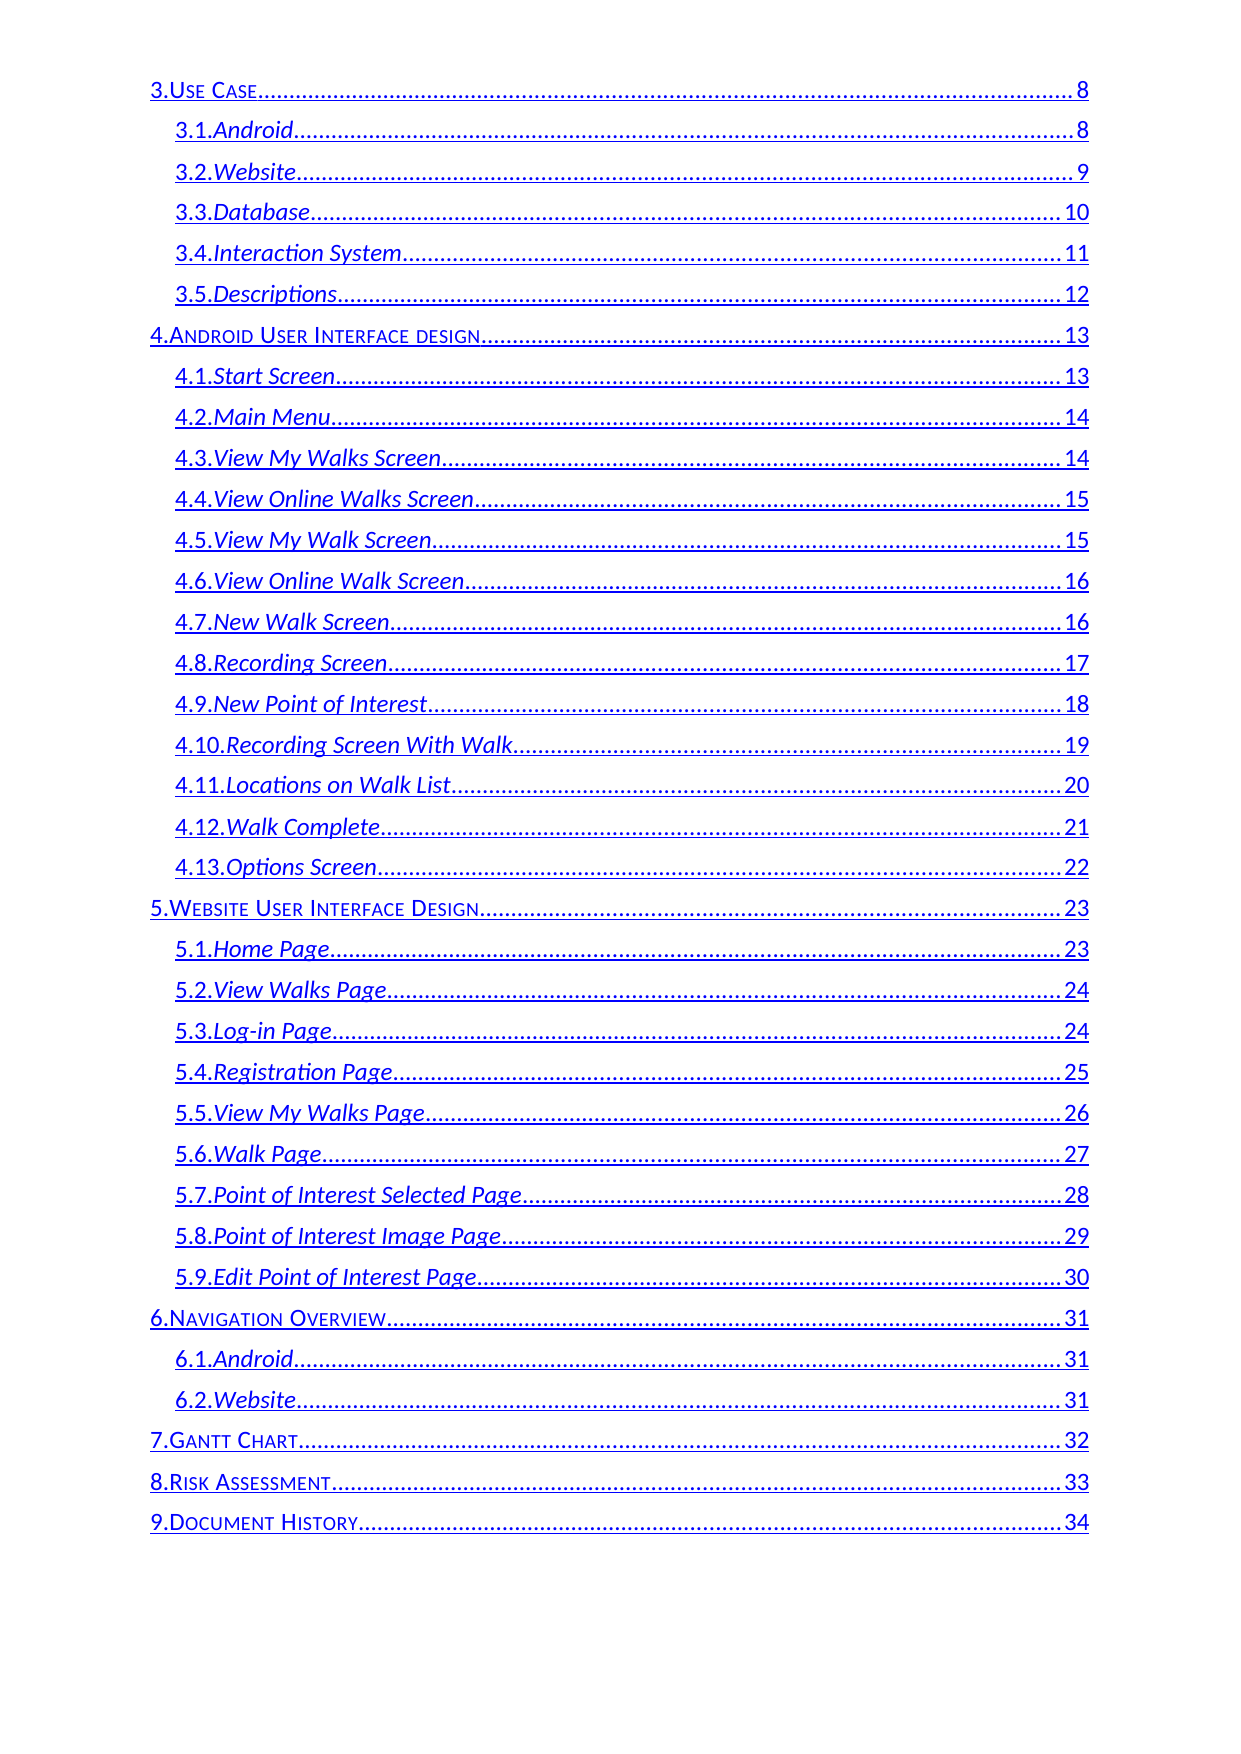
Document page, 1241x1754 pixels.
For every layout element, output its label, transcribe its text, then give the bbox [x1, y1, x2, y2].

text 3.5. Descriptions 12 [175, 278, 1090, 309]
text 5.4. Registration Page 25 [175, 1056, 1090, 1087]
text 4.4. View Online Walks Screen 15 [175, 483, 1090, 514]
text 3.4. Interaction System 11 [175, 237, 1090, 268]
text 5.9. Edit Point of Interest Page 30 [175, 1261, 1090, 1291]
text 8. Risk Assessment 33 [150, 1466, 1090, 1496]
text 4.11. Locations on Walk List 20 [175, 770, 1090, 800]
text 7. Gantt Chart 32 [150, 1425, 1090, 1455]
text 3. Use Case 8 [150, 74, 1090, 104]
text 5. Website User Interface Design 23 [150, 892, 1090, 923]
text 3.1. Android 8 [175, 115, 1090, 145]
text 6.2. Website 31 [175, 1384, 1090, 1414]
text 3.3. Database 10 [175, 197, 1090, 227]
text 4.13. Options Screen 22 [175, 852, 1090, 882]
text 4.9. New Point of Interest 18 [175, 688, 1090, 718]
text 5.2. View Walks Page 24 [175, 974, 1090, 1005]
text 5.5. View My Walks Page 26 [175, 1097, 1090, 1128]
text 4.1. Start Screen 13 [175, 360, 1090, 391]
text 3.2. Website 9 [175, 156, 1090, 186]
text 9. Document History 34 [150, 1507, 1090, 1537]
text 4.10. Recording Screen With Walk 19 [175, 729, 1090, 759]
text 4.7. New Walk Screen 16 [175, 606, 1090, 636]
text 4.3. View My Walks Screen 14 [175, 442, 1090, 473]
text 4.2. Main Menu 14 [175, 401, 1090, 432]
text 4.5. View My Walk Screen 15 [175, 524, 1090, 554]
text 6.1. Android 31 [175, 1343, 1090, 1373]
text 5.3. Log-in Page 24 [175, 1015, 1090, 1046]
text 4. Android User Interface design 13 [150, 319, 1090, 350]
text 4.8. Recording Screen 17 [175, 647, 1090, 677]
text 6. Navigation Overview 31 [150, 1302, 1090, 1332]
text 4.12. Walk Complete 21 [175, 811, 1090, 841]
text 5.1. Home Page 23 [175, 933, 1090, 964]
text 5.7. Point of Interest Selected Page 28 [175, 1179, 1090, 1209]
text 5.6. Walk Page 27 [175, 1138, 1090, 1169]
text 4.6. View Online Walk Screen 16 [175, 565, 1090, 596]
text 5.8. Point of Interest Image Page 29 [175, 1220, 1090, 1251]
